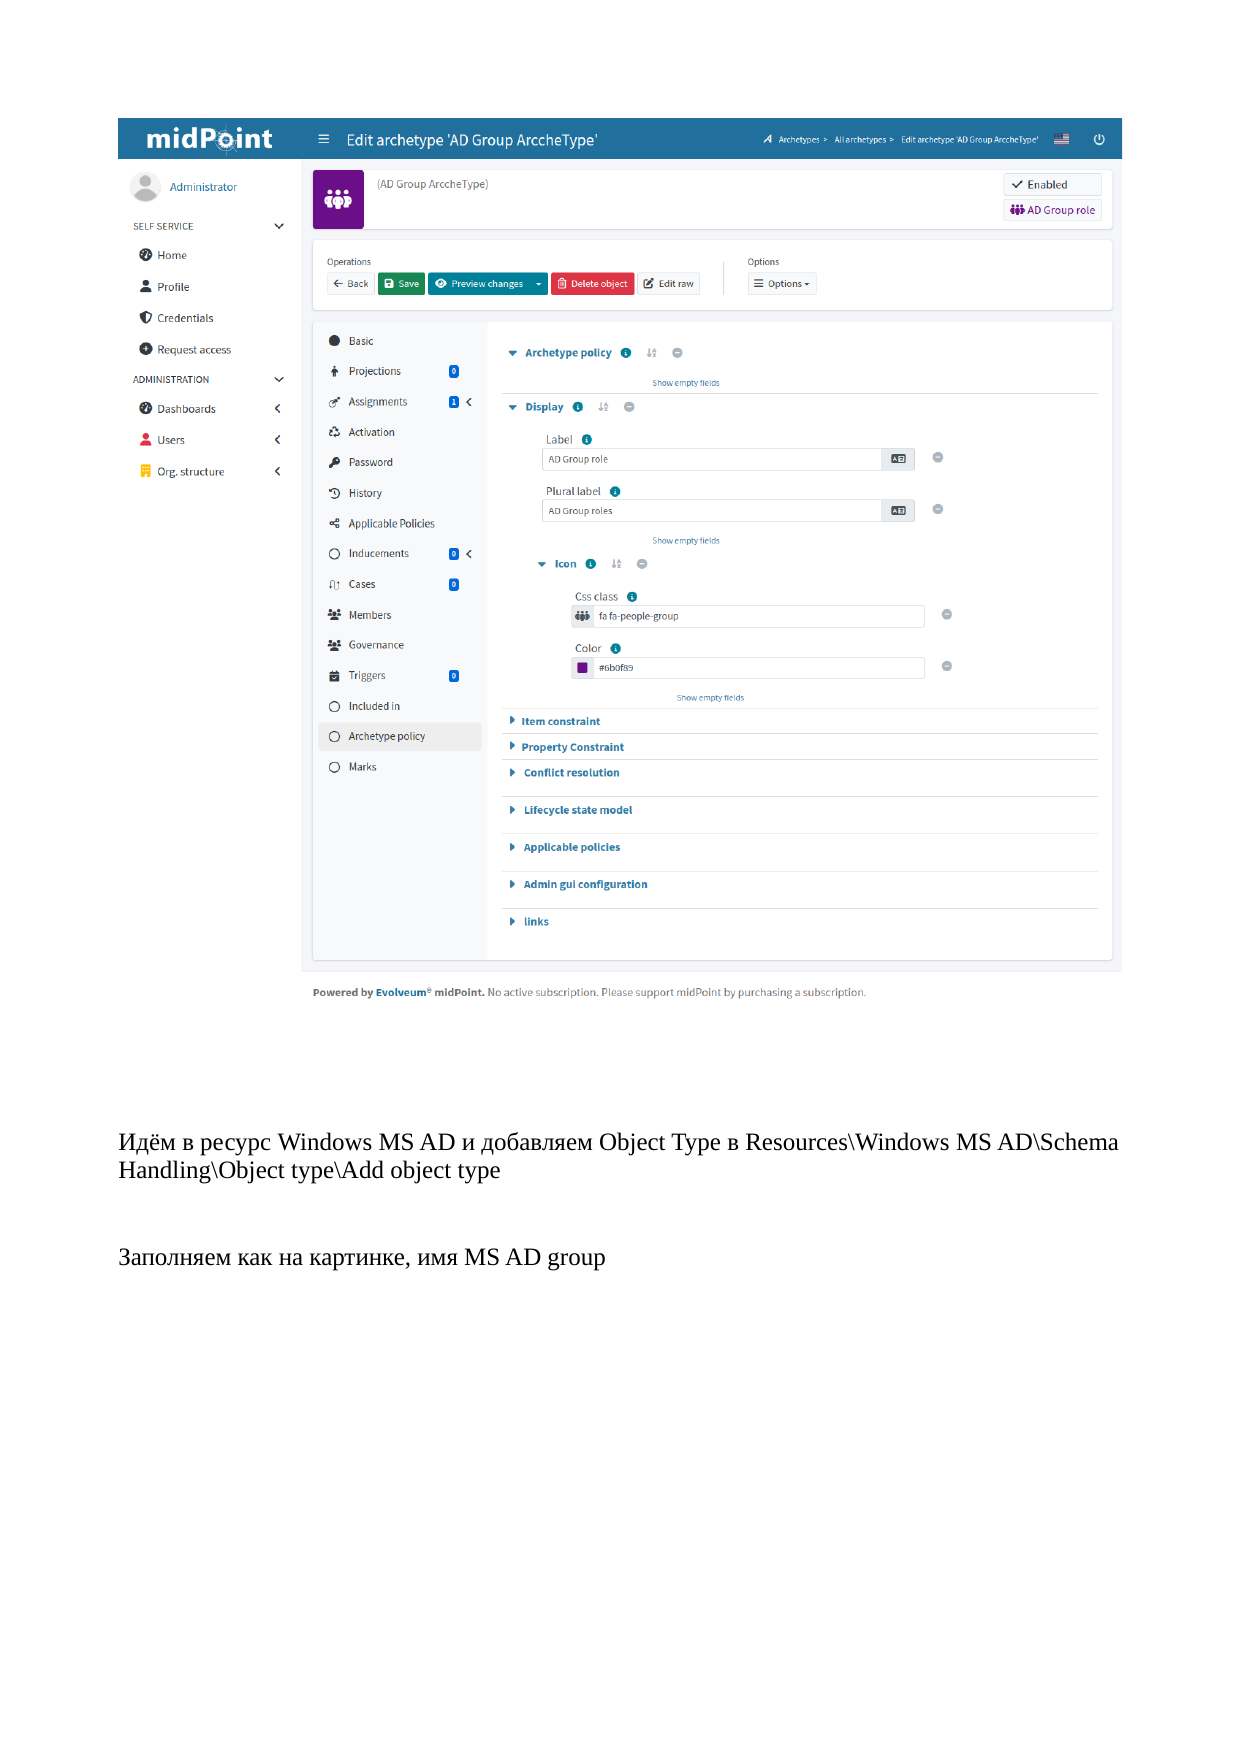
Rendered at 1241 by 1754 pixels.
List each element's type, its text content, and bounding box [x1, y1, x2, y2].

text Идём в ресурс Windows MS AD и добавляем Object Type в Resources\Windows MS AD\Schema Handling\Object type\Add object type [118, 1127, 1122, 1184]
text Заполняем как на картинке, имя MS AD group [118, 1242, 1122, 1271]
picture [118, 118, 1123, 1012]
